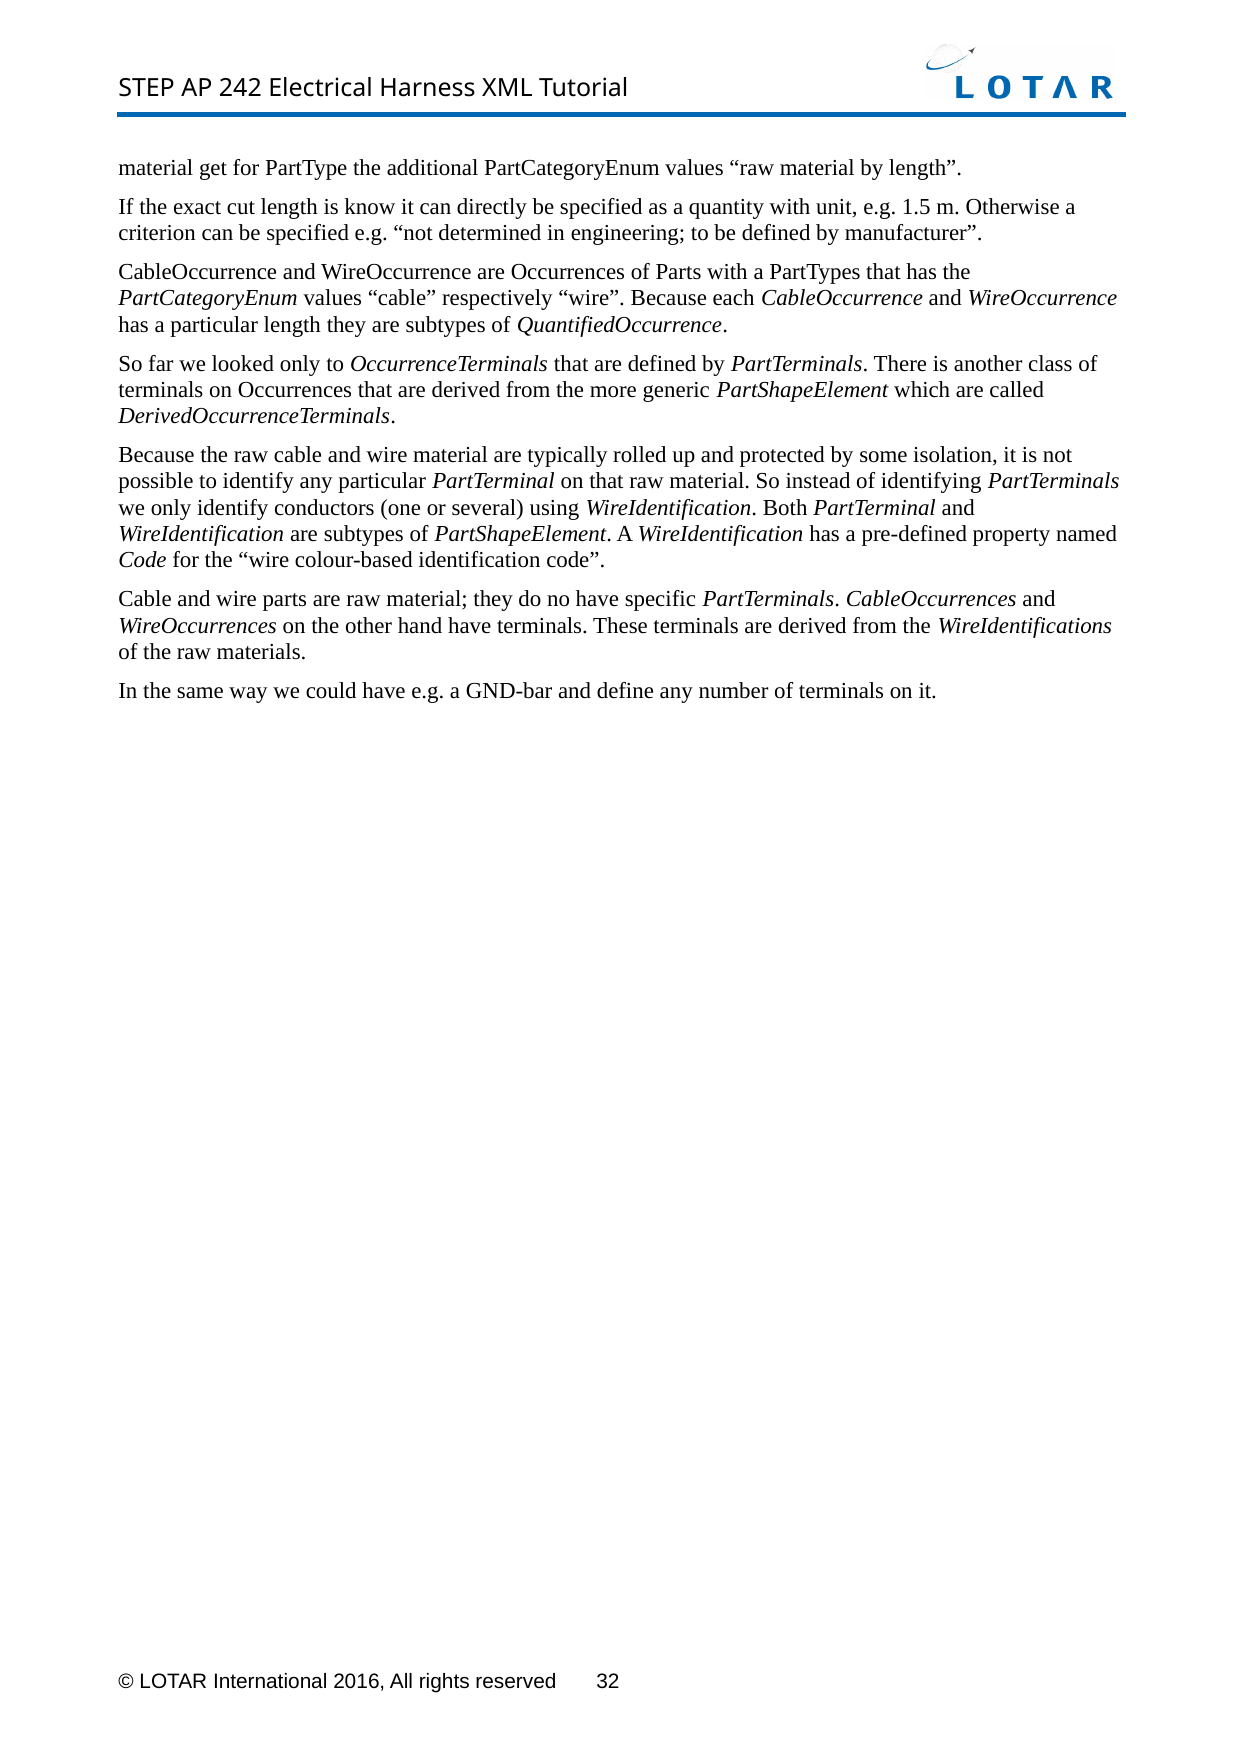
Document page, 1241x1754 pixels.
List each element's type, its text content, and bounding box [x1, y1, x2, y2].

text In the same way we could have e.g. a GND-bar and define any number of terminals on it. [118, 677, 1122, 703]
text Because the raw cable and wire material are typically rolled up and protected by some isolation, it is not possible to identify any particular PartTerminal on that raw material. So instead of identifying PartTerminals we only identify conductors (one or several) using WireIdentification. Both PartTerminal and WireIdentification are subtypes of PartShapeElement. A WireIdentification has a pre-defined property named Code for the “wire colour-based identification code”. [118, 441, 1122, 573]
text CableOccurrence and WireOccurrence are Occurrences of Parts with a PartTypes that has the PartCategoryEnum values “cable” respectively “wire”. Because each CableOccurrence and WireOccurrence has a particular length they are subtypes of QuantifiedOccurrence. [118, 258, 1122, 337]
text If the exact cut length is know it can directly be specified as a quantity with unit, e.g. 1.5 m. Otherwise a criterion can be specified e.g. “not determined in engineering; to be defined by manufacturer”. [118, 193, 1122, 246]
text Cable and wire parts are raw material; they do no have specific PartTerminals. CableOccurrences and WireOccurrences on the other hand have terminals. These terminals are derived from the WireIdentifications of the raw materials. [118, 585, 1122, 664]
text material get for PartType the additional PartCategoryEnum values “raw material by length”. [118, 154, 1122, 180]
text So far we looked only to OccurrenceTerminals that are defined by PartTerminals. There is another class of terminals on Occurrences that are derived from the more generic PartShapeElement which are called DerivedOccurrenceTerminals. [118, 349, 1122, 429]
